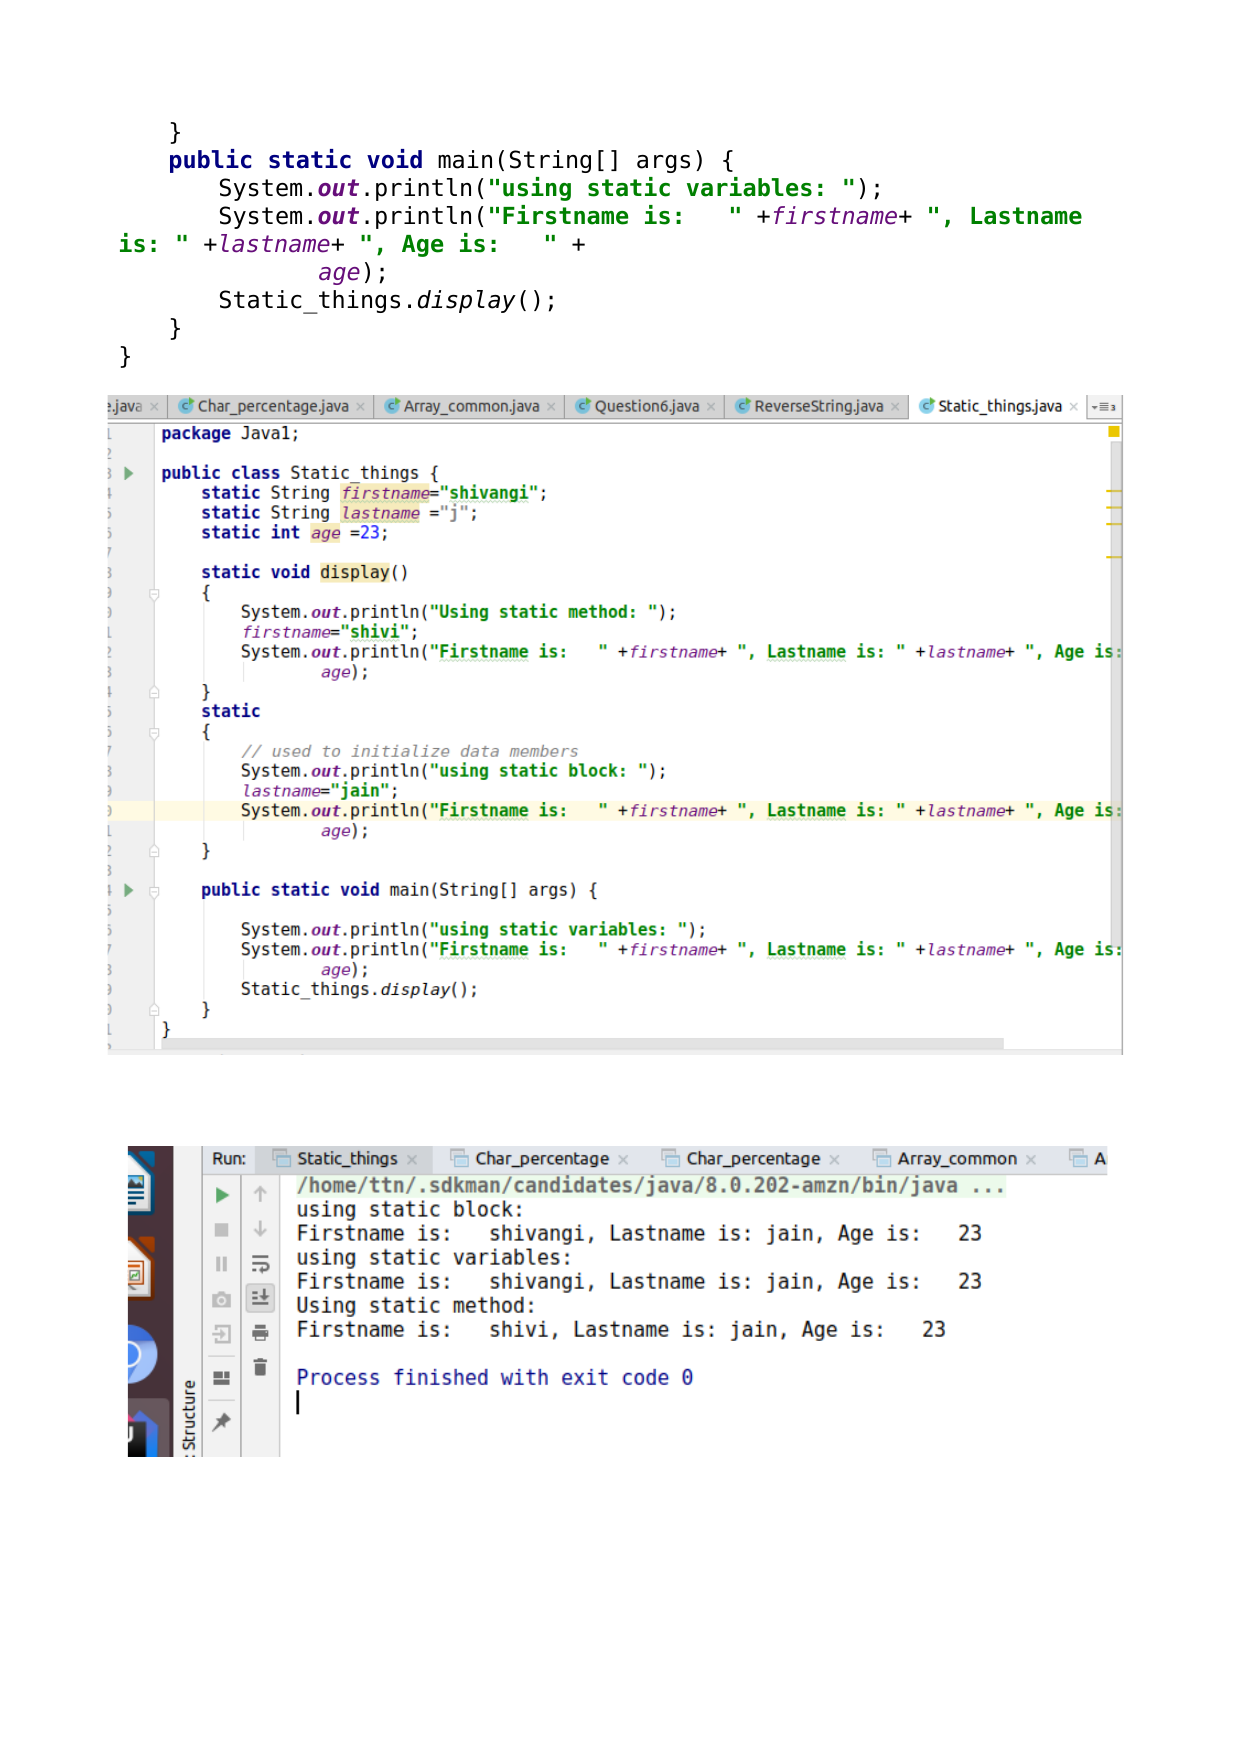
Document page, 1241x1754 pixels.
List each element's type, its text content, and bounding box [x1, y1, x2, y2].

text System.out.println("Firstname is: " +firstname+ ", Lastname is: " +lastname+ ", Age is: " + [118, 202, 1122, 258]
text public static void main(String[] args) { [118, 146, 1122, 174]
picture [107, 395, 1124, 1055]
text } [118, 118, 1122, 146]
text age); [118, 258, 1122, 286]
picture [127, 1146, 392, 1457]
text System.out.println("using static variables: "); [118, 174, 1122, 202]
text } [118, 314, 1122, 342]
text Static_things.display(); [118, 286, 1122, 314]
text } [118, 342, 1122, 370]
